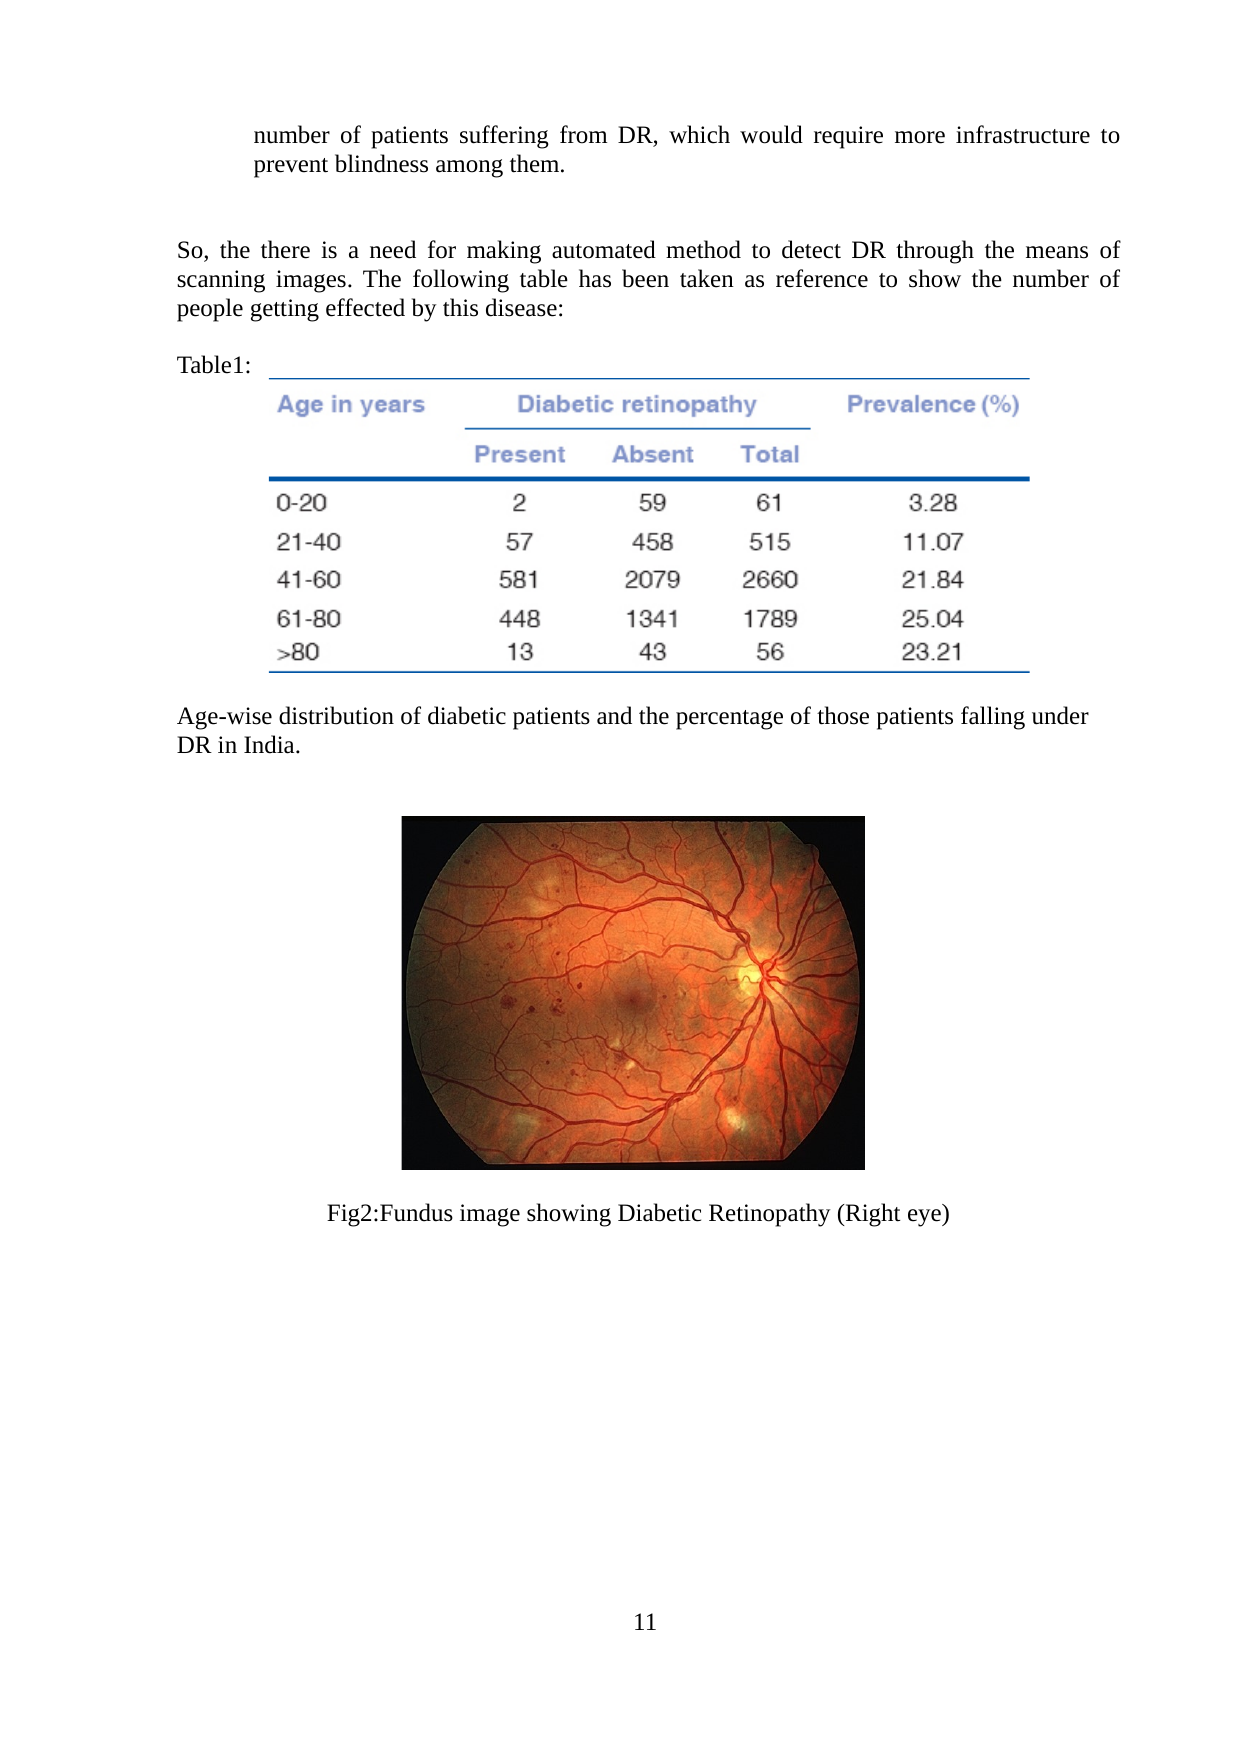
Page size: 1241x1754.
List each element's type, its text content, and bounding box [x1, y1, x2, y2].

list number of patients suffering from DR, which would require more infrastructure to prevent blindness among them. [218, 120, 1122, 178]
picture [268, 378, 1030, 673]
text Age-wise distribution of diabetic patients and the percentage of those patients falling under DR in India. [177, 701, 1122, 759]
text Fig2:Fundus image showing Diabetic Retinopathy (Right eye) [327, 1198, 1122, 1227]
text So, the there is a need for making automated method to detect DR through the means of scanning images. The following table has been taken as reference to show the number of people getting effected by this disease: [177, 235, 1122, 321]
text Table1: [177, 350, 1122, 379]
picture [401, 816, 865, 1170]
